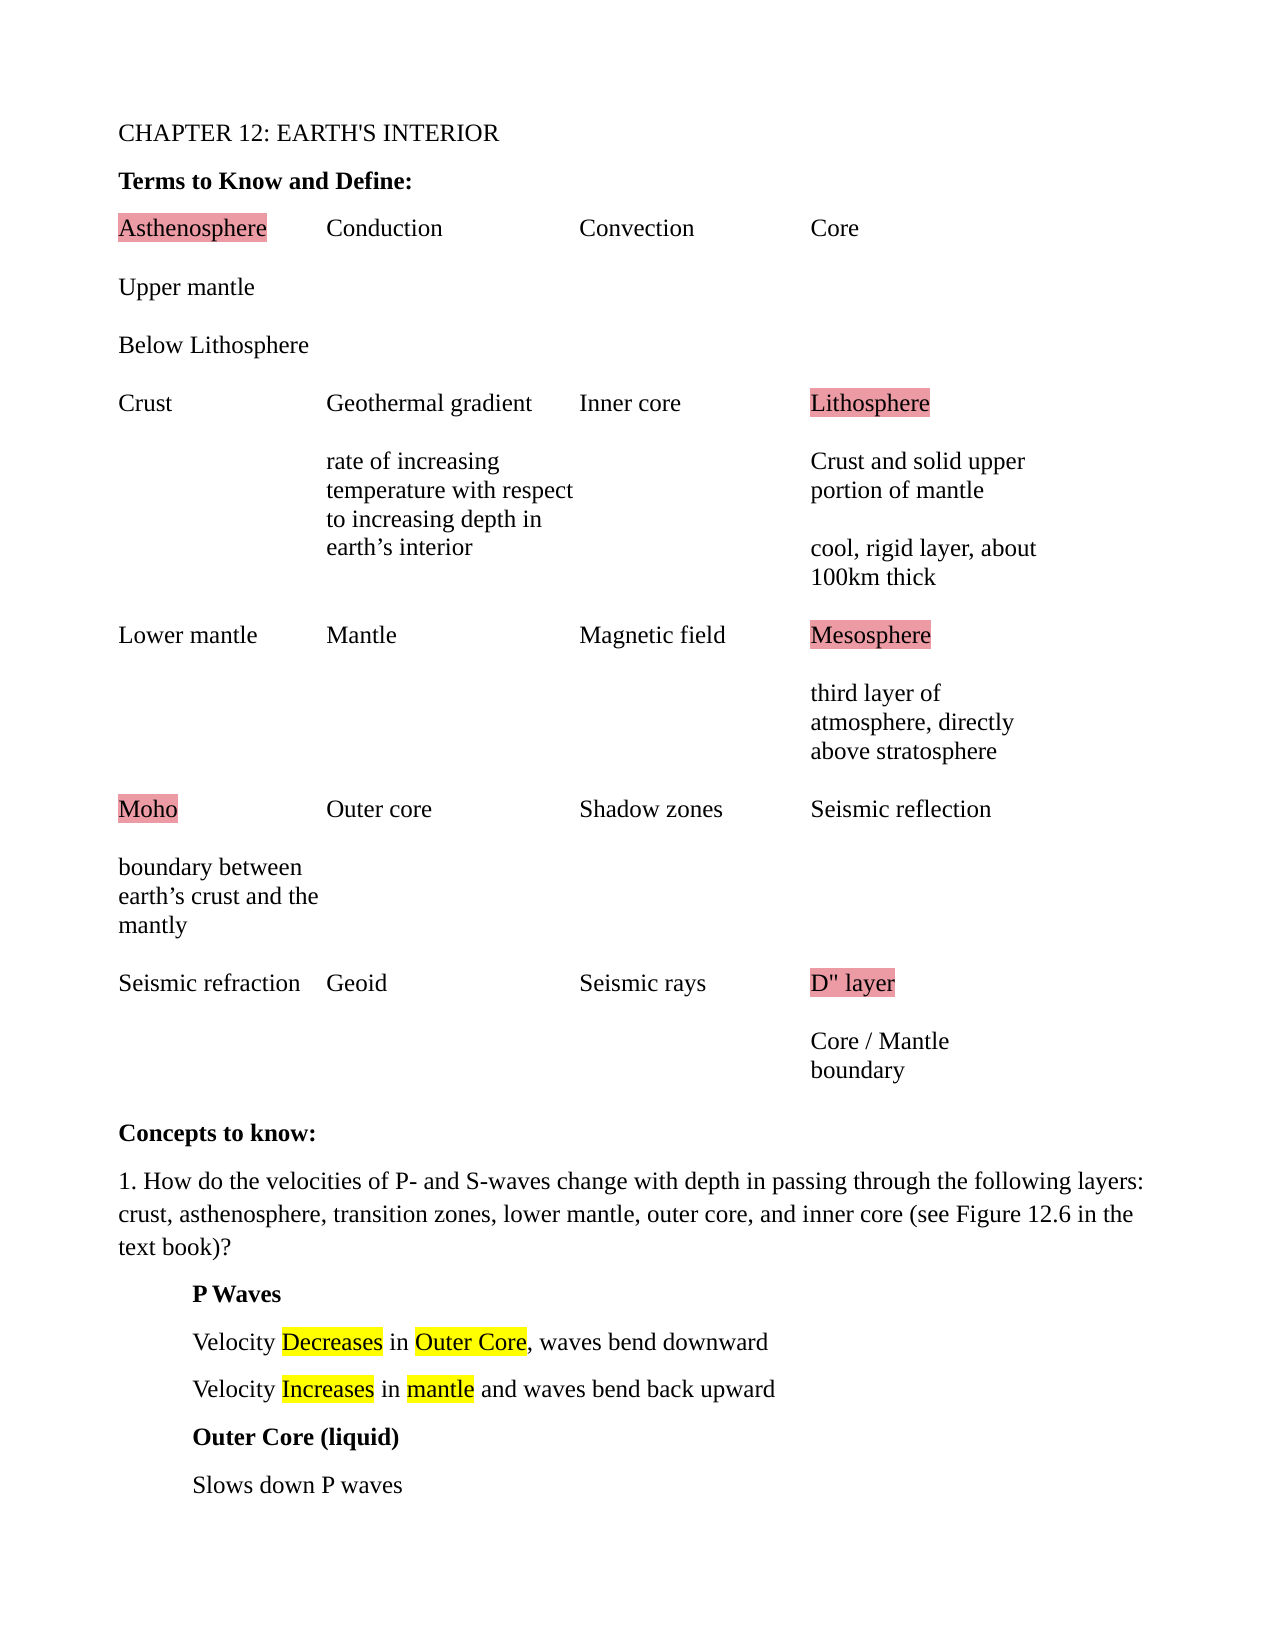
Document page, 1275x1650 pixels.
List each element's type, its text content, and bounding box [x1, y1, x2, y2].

text P Waves [192, 1279, 1157, 1308]
table_cell Outer core [326, 794, 579, 968]
table_cell Seismic refraction [118, 968, 326, 1113]
text Outer Core (liquid) [192, 1422, 1157, 1451]
table_cell Magnetic field [579, 620, 810, 794]
table_cell Mesosphere third layer of atmosphere, directly above stratosphere [810, 620, 1042, 794]
text Velocity Decreases in Outer Core, waves bend downward [192, 1327, 1157, 1356]
table_cell Lithosphere Crust and solid upper portion of mantle cool, rigid layer, about 100km thick [810, 388, 1042, 620]
table_cell Seismic rays [579, 968, 810, 1113]
table_cell Seismic reflection [810, 794, 1042, 968]
table_cell Inner core [579, 388, 810, 620]
text 1. How do the velocities of P- and S-waves change with depth in passing through the following layers: crust, asthenosphere, transition zones, lower mantle, outer core, and inner core (see Figure 12.6 in the text book)? [118, 1166, 1157, 1261]
text Velocity Increases in mantle and waves bend back upward [192, 1374, 1157, 1403]
table_cell [810, 1113, 1042, 1118]
table_cell [326, 1113, 579, 1118]
table_cell Shadow zones [579, 794, 810, 968]
table_cell [579, 1113, 810, 1118]
table_cell Geothermal gradient rate of increasing temperature with respect to increasing depth in earth’s interior [326, 388, 579, 620]
table_cell Crust [118, 388, 326, 620]
text CHAPTER 12: EARTH'S INTERIOR [118, 118, 1157, 147]
table_cell [118, 1113, 326, 1118]
table_cell D" layer Core / Mantle boundary [810, 968, 1042, 1113]
table_cell Geoid [326, 968, 579, 1113]
table_cell Mantle [326, 620, 579, 794]
table_header Asthenosphere Upper mantle Below Lithosphere [118, 213, 326, 388]
text Slows down P waves [192, 1470, 1157, 1498]
table_header Conduction [326, 213, 579, 388]
table_cell Lower mantle [118, 620, 326, 794]
table_header Core [810, 213, 1042, 388]
text Concepts to know: [118, 1118, 1157, 1147]
table_header Convection [579, 213, 810, 388]
table_cell Moho boundary between earth’s crust and the mantly [118, 794, 326, 968]
text Terms to Know and Define: [118, 166, 1157, 194]
